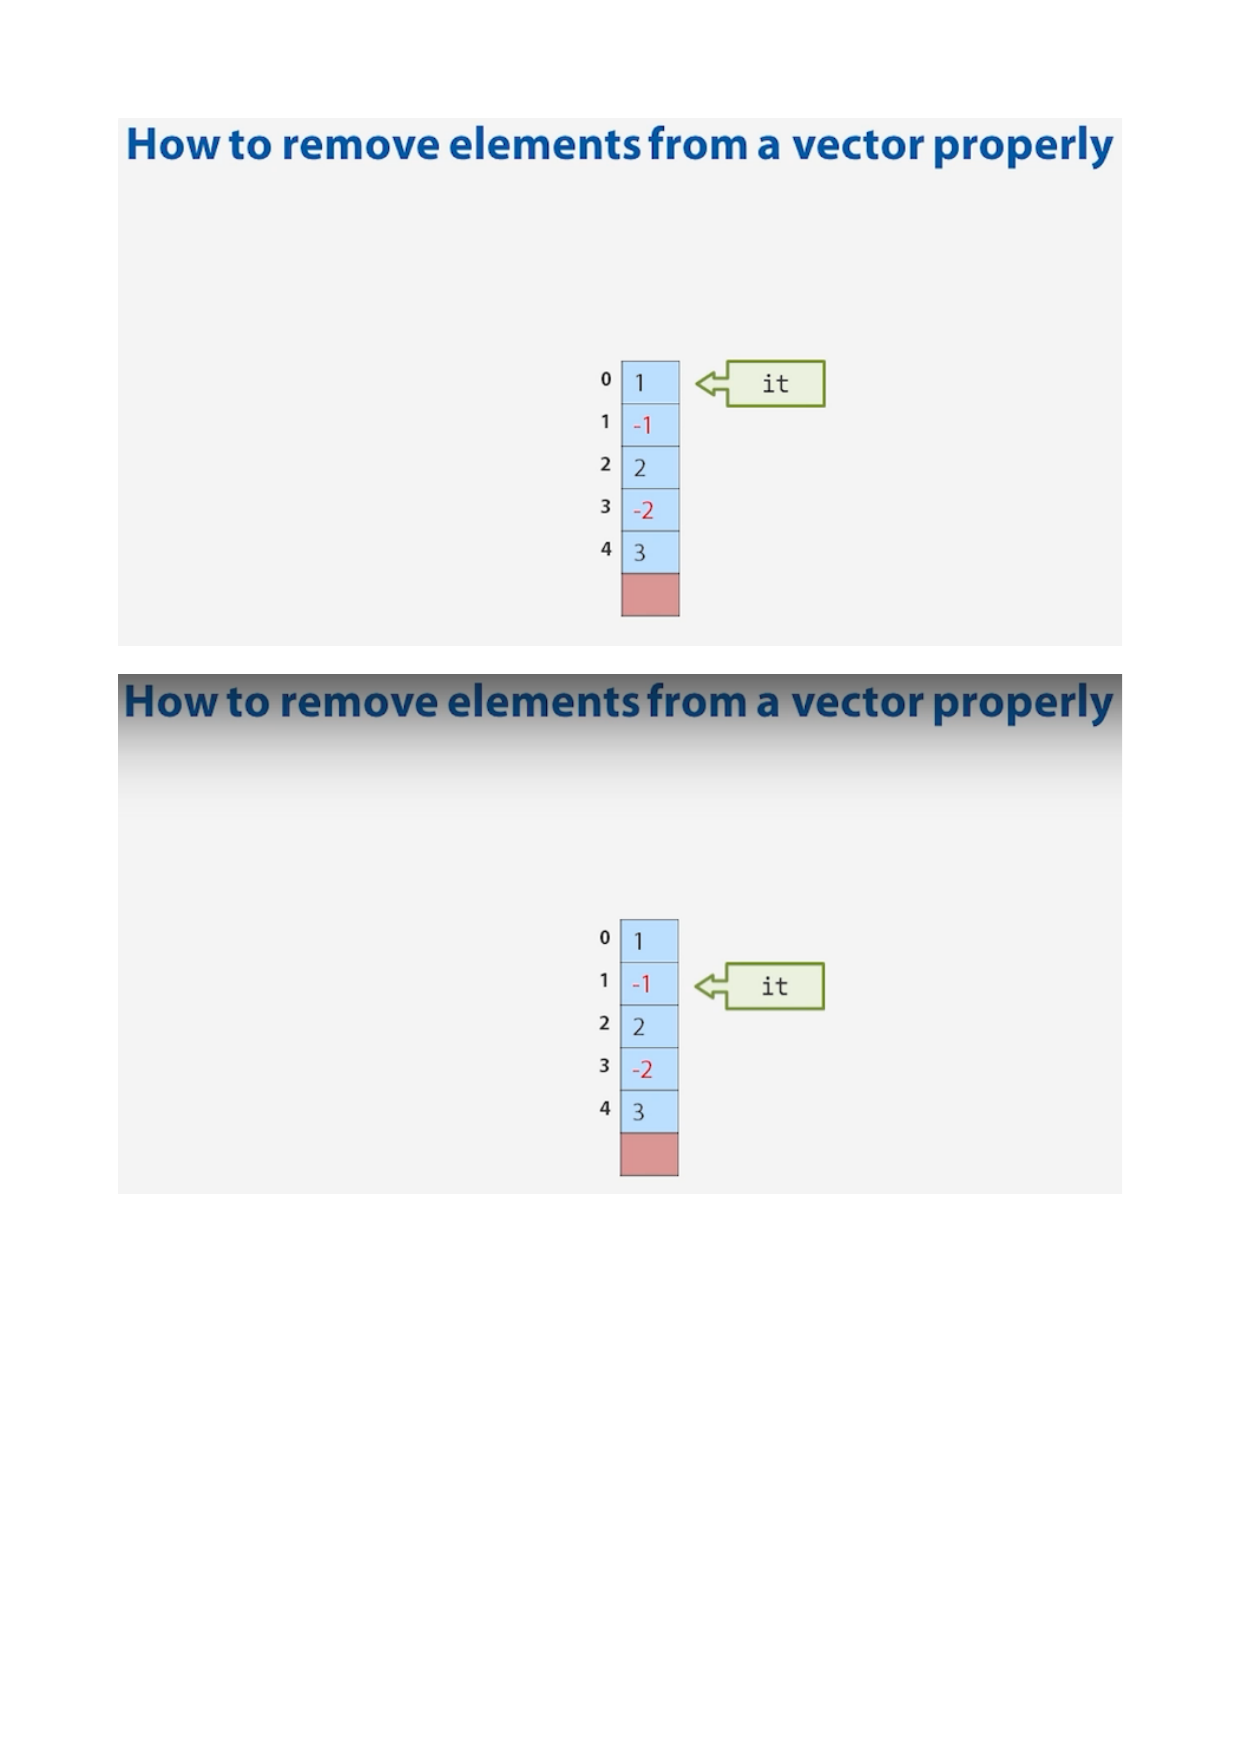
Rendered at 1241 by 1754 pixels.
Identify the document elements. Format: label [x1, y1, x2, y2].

picture [118, 674, 1123, 1194]
picture [118, 118, 1123, 646]
